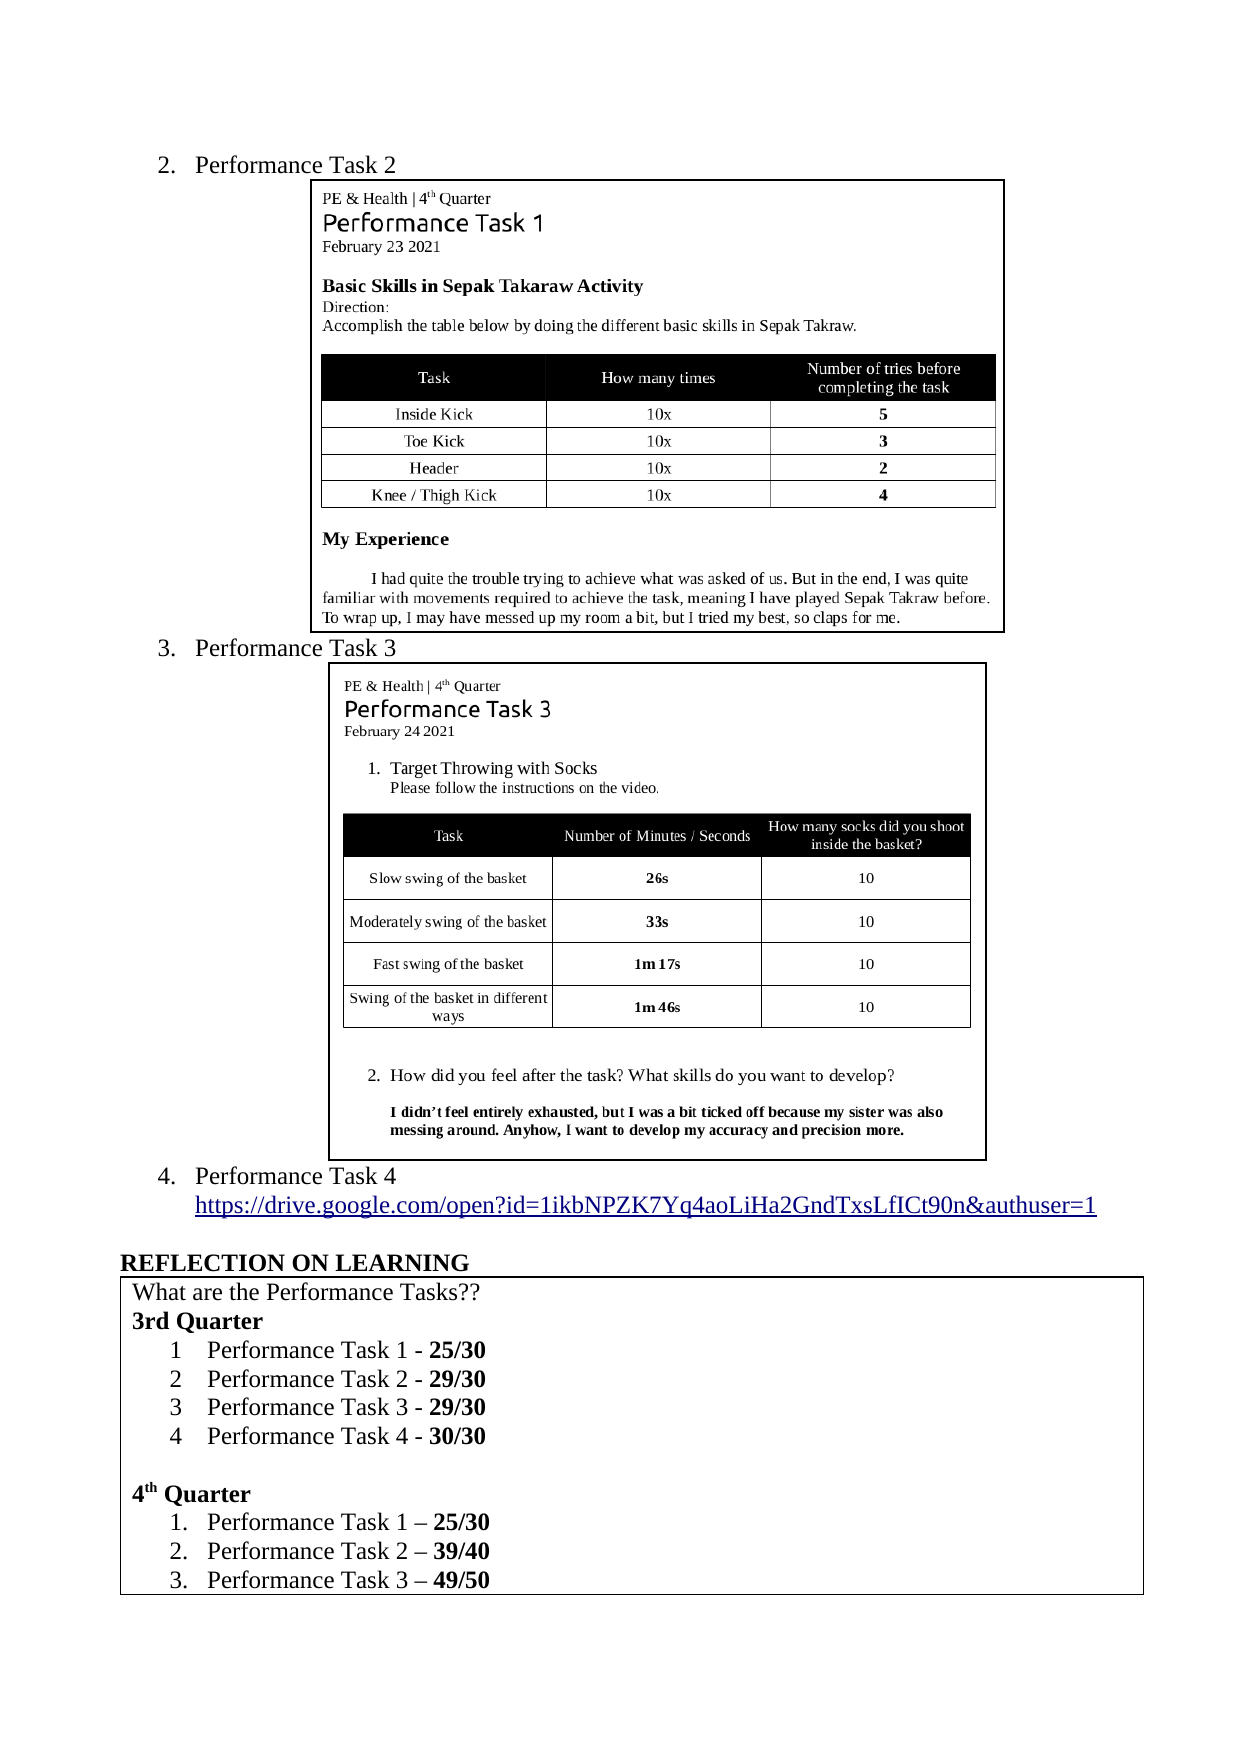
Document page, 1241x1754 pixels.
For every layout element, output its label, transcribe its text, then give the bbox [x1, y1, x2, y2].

picture [314, 183, 1001, 629]
picture [332, 667, 983, 1157]
list Performance Task 4 [157, 1161, 1120, 1190]
text REFLECTION ON LEARNING [120, 1248, 1120, 1276]
list Performance Task 3 [157, 633, 1120, 662]
list Performance Task 2 [157, 150, 1120, 179]
list https://drive.google.com/open?id=1ikbNPZK7Yq4aoLiHa2GndTxsLfICt90n&authuser=1 [157, 1190, 1120, 1219]
table_header What are the Performance Tasks?? 3rd Quarter Performance Task 1 - 25/30 Performance Task 2 - 29/30 Performance Task 3 - 29/30 Performance Task 4 - 30/30 4th Quarter Performance Task 1 – 25/30 Performance Task 2 – 39/40 Performance Task 3 – 49/50 Performance Task 4 – /30 [121, 1278, 1143, 1594]
